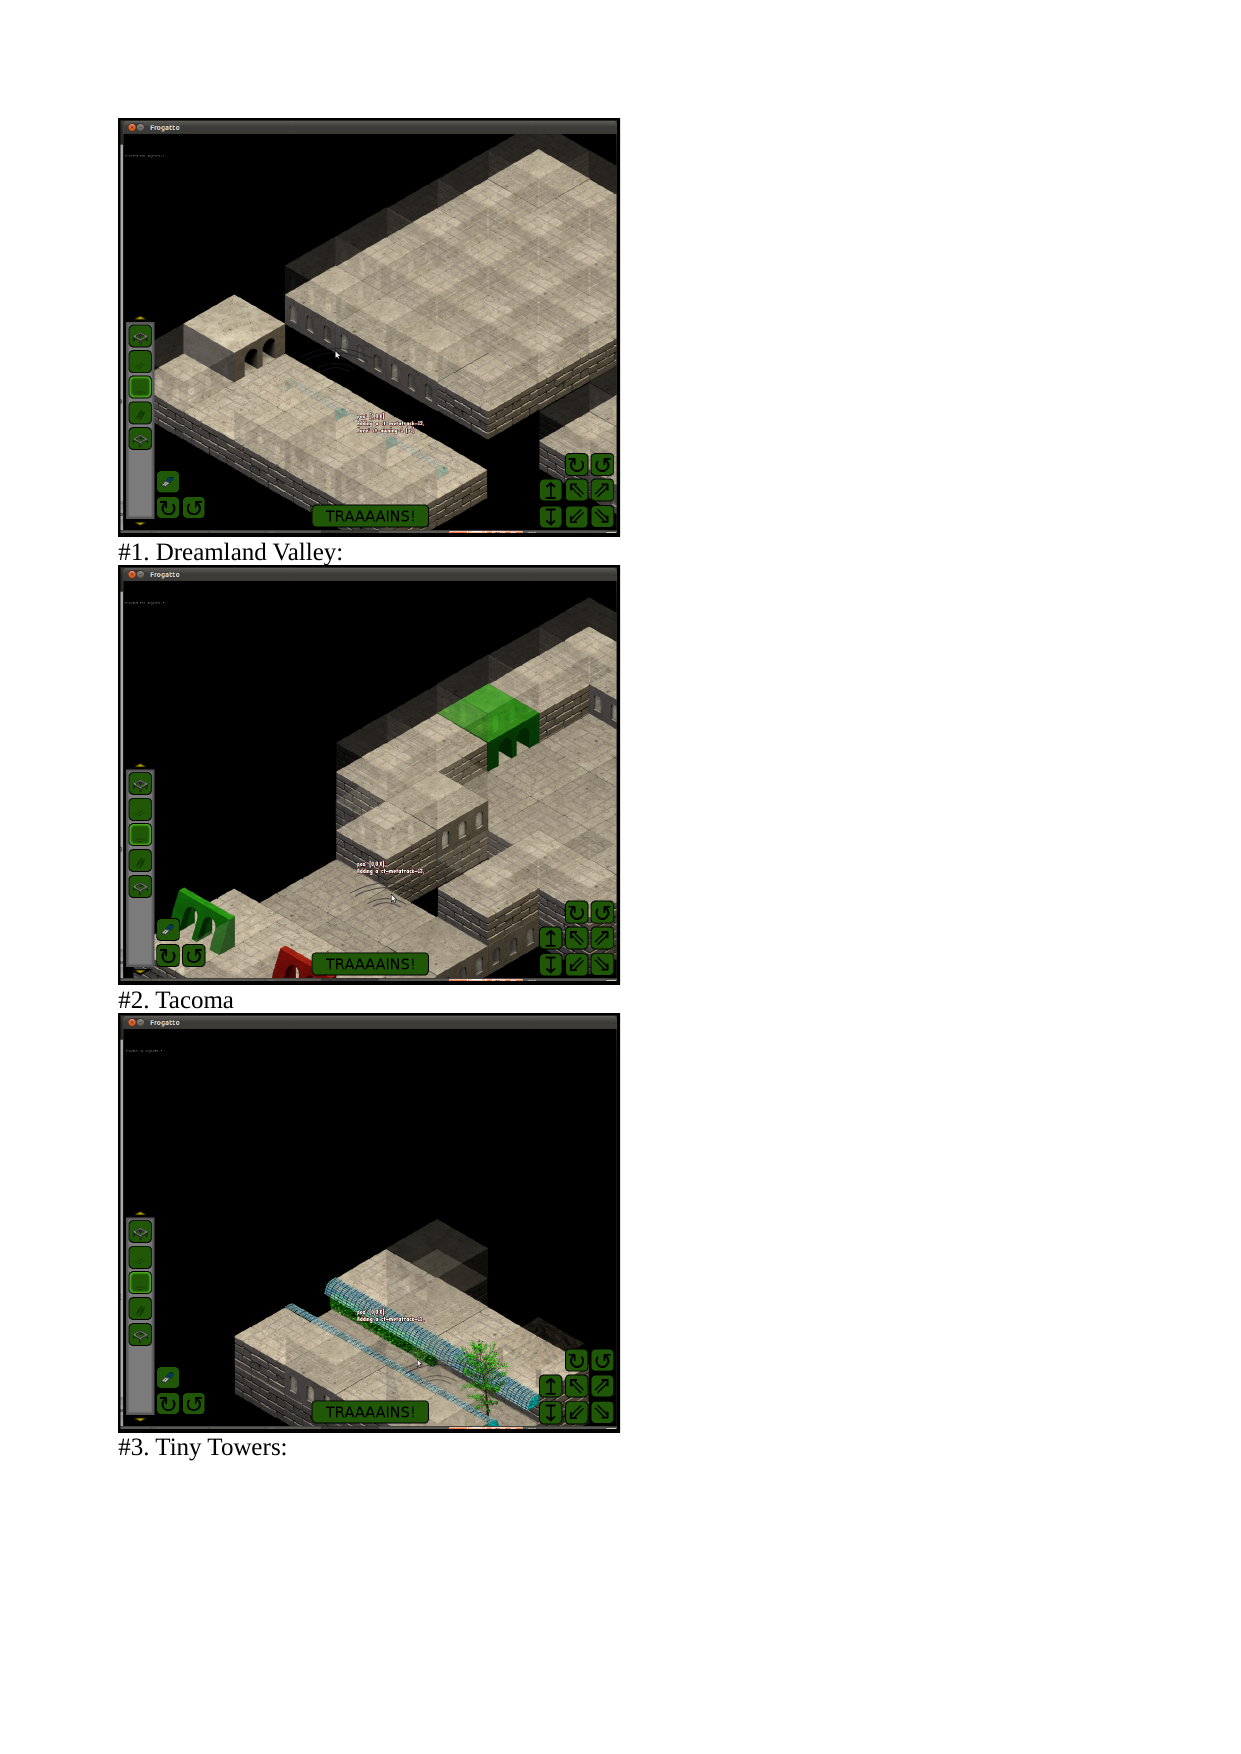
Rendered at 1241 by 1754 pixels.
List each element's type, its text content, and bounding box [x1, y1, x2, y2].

text #1. Dreamland Valley: [118, 537, 620, 565]
picture [118, 1013, 621, 1433]
text #2. Tacoma [118, 985, 620, 1013]
picture [118, 565, 621, 985]
picture [118, 118, 621, 537]
text #3. Tiny Towers: [118, 1433, 620, 1461]
